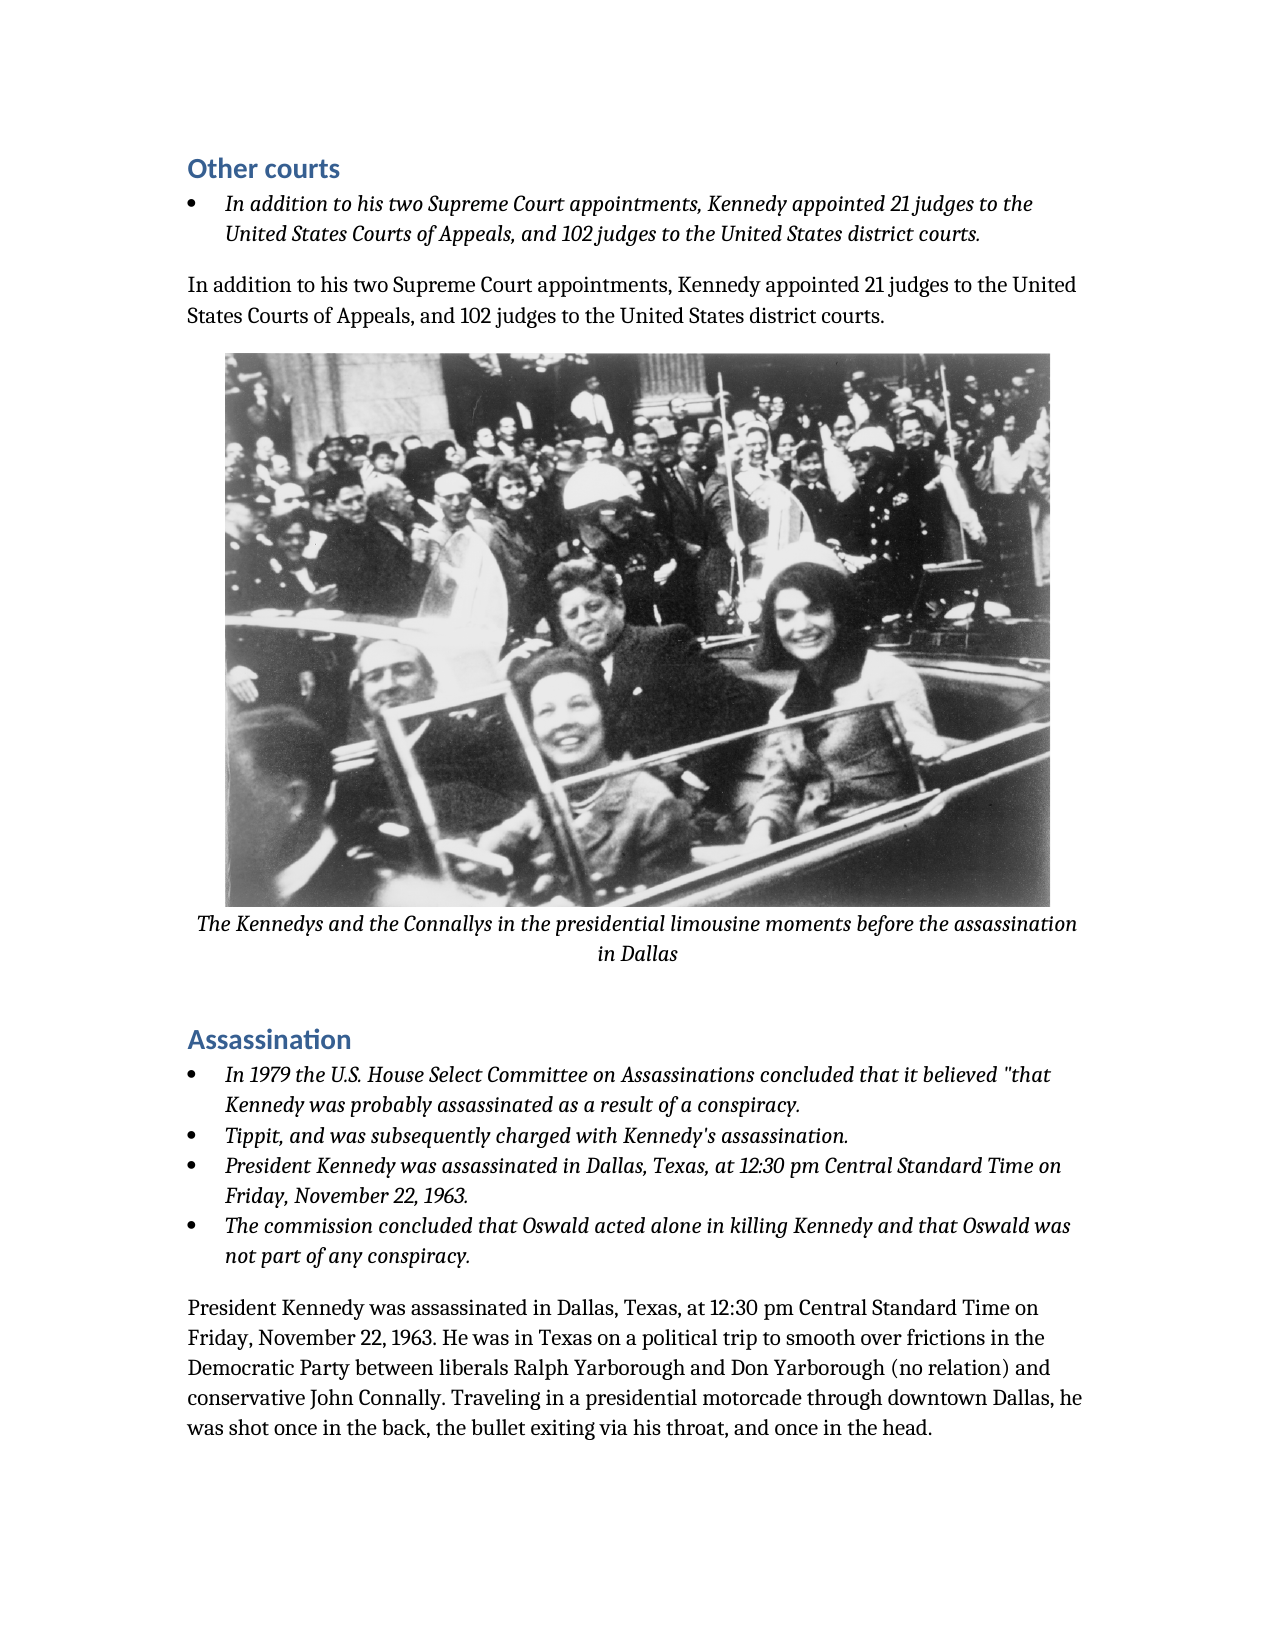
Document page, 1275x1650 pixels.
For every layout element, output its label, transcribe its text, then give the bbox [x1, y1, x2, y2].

list Tippit, and was subsequently charged with Kennedy's assassination. [187, 1122, 1087, 1149]
list In 1979 the U.S. House Select Committee on Assassinations concluded that it believed "that Kennedy was probably assassinated as a result of a conspiracy. [187, 1062, 1087, 1119]
subtitle Assassination [187, 1021, 1087, 1057]
picture [225, 353, 1050, 907]
text The Kennedys and the Connallys in the presidential limousine moments before the assassination in Dallas [187, 353, 1087, 967]
list President Kennedy was assassinated in Dallas, Texas, at 12:30 pm Central Standard Time on Friday, November 22, 1963. [187, 1153, 1087, 1209]
text In addition to his two Supreme Court appointments, Kennedy appointed 21 judges to the United States Courts of Appeals, and 102 judges to the United States district courts. [187, 272, 1087, 329]
text President Kennedy was assassinated in Dallas, Texas, at 12:30 pm Central Standard Time on Friday, November 22, 1963. He was in Texas on a political trip to smooth over frictions in the Democratic Party between liberals Ralph Yarborough and Don Yarborough (no relation) and conservative John Connally. Traveling in a presidential motorcade through downtown Dallas, he was shot once in the back, the bullet exiting via his throat, and once in the head. [187, 1294, 1087, 1442]
subtitle Other courts [187, 150, 1087, 186]
list The commission concluded that Oswald acted alone in killing Kennedy and that Oswald was not part of any conspiracy. [187, 1213, 1087, 1270]
list In addition to his two Supreme Court appointments, Kennedy appointed 21 judges to the United States Courts of Appeals, and 102 judges to the United States district courts. [187, 191, 1087, 247]
